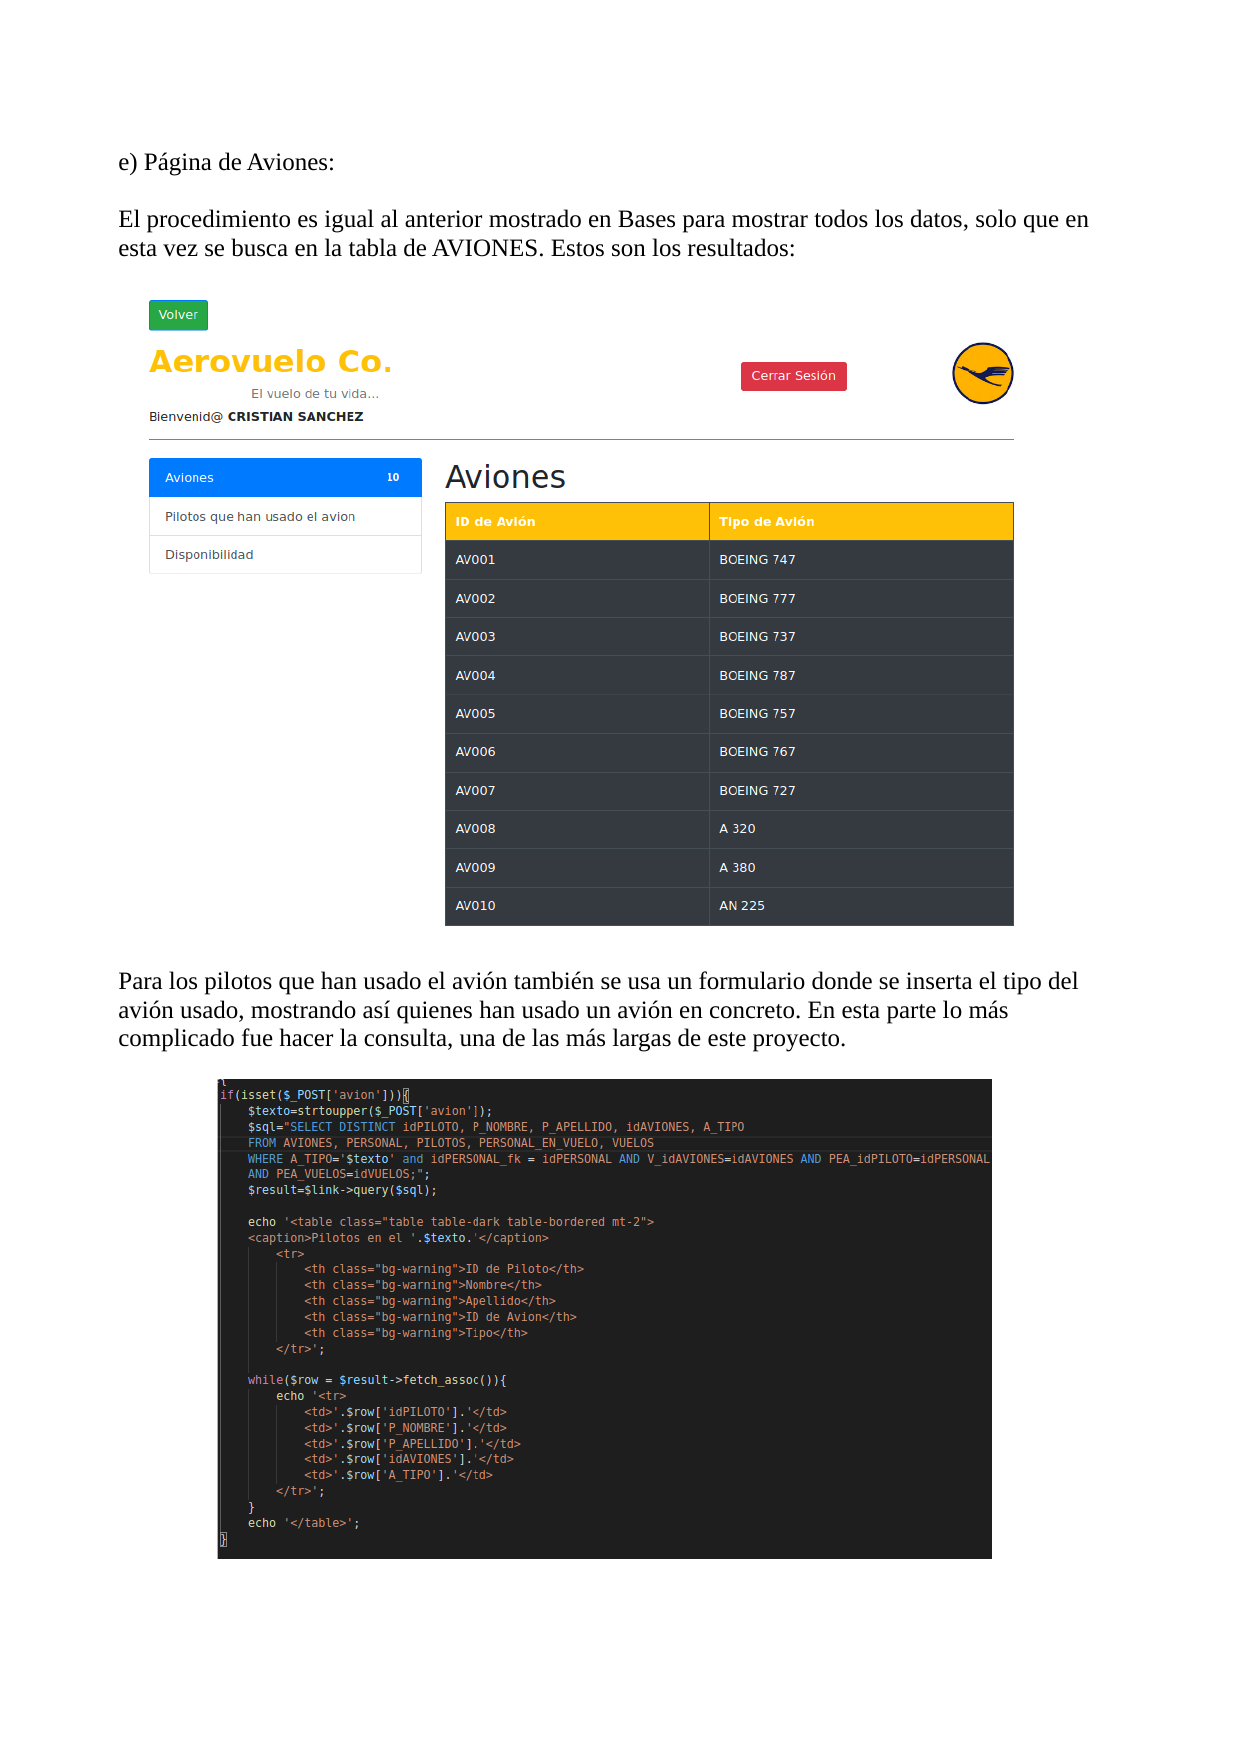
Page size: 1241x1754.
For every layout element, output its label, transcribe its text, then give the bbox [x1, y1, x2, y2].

text e) Página de Aviones: [118, 147, 1122, 176]
text El procedimiento es igual al anterior mostrado en Bases para mostrar todos los datos, solo que en esta vez se busca en la tabla de AVIONES. Estos son los resultados: [118, 204, 1122, 262]
picture [118, 290, 1123, 938]
picture [217, 1079, 992, 1559]
text Para los pilotos que han usado el avión también se usa un formulario donde se inserta el tipo del avión usado, mostrando así quienes han usado un avión en concreto. En esta parte lo más complicado fue hacer la consulta, una de las más largas de este proyecto. [118, 966, 1122, 1052]
